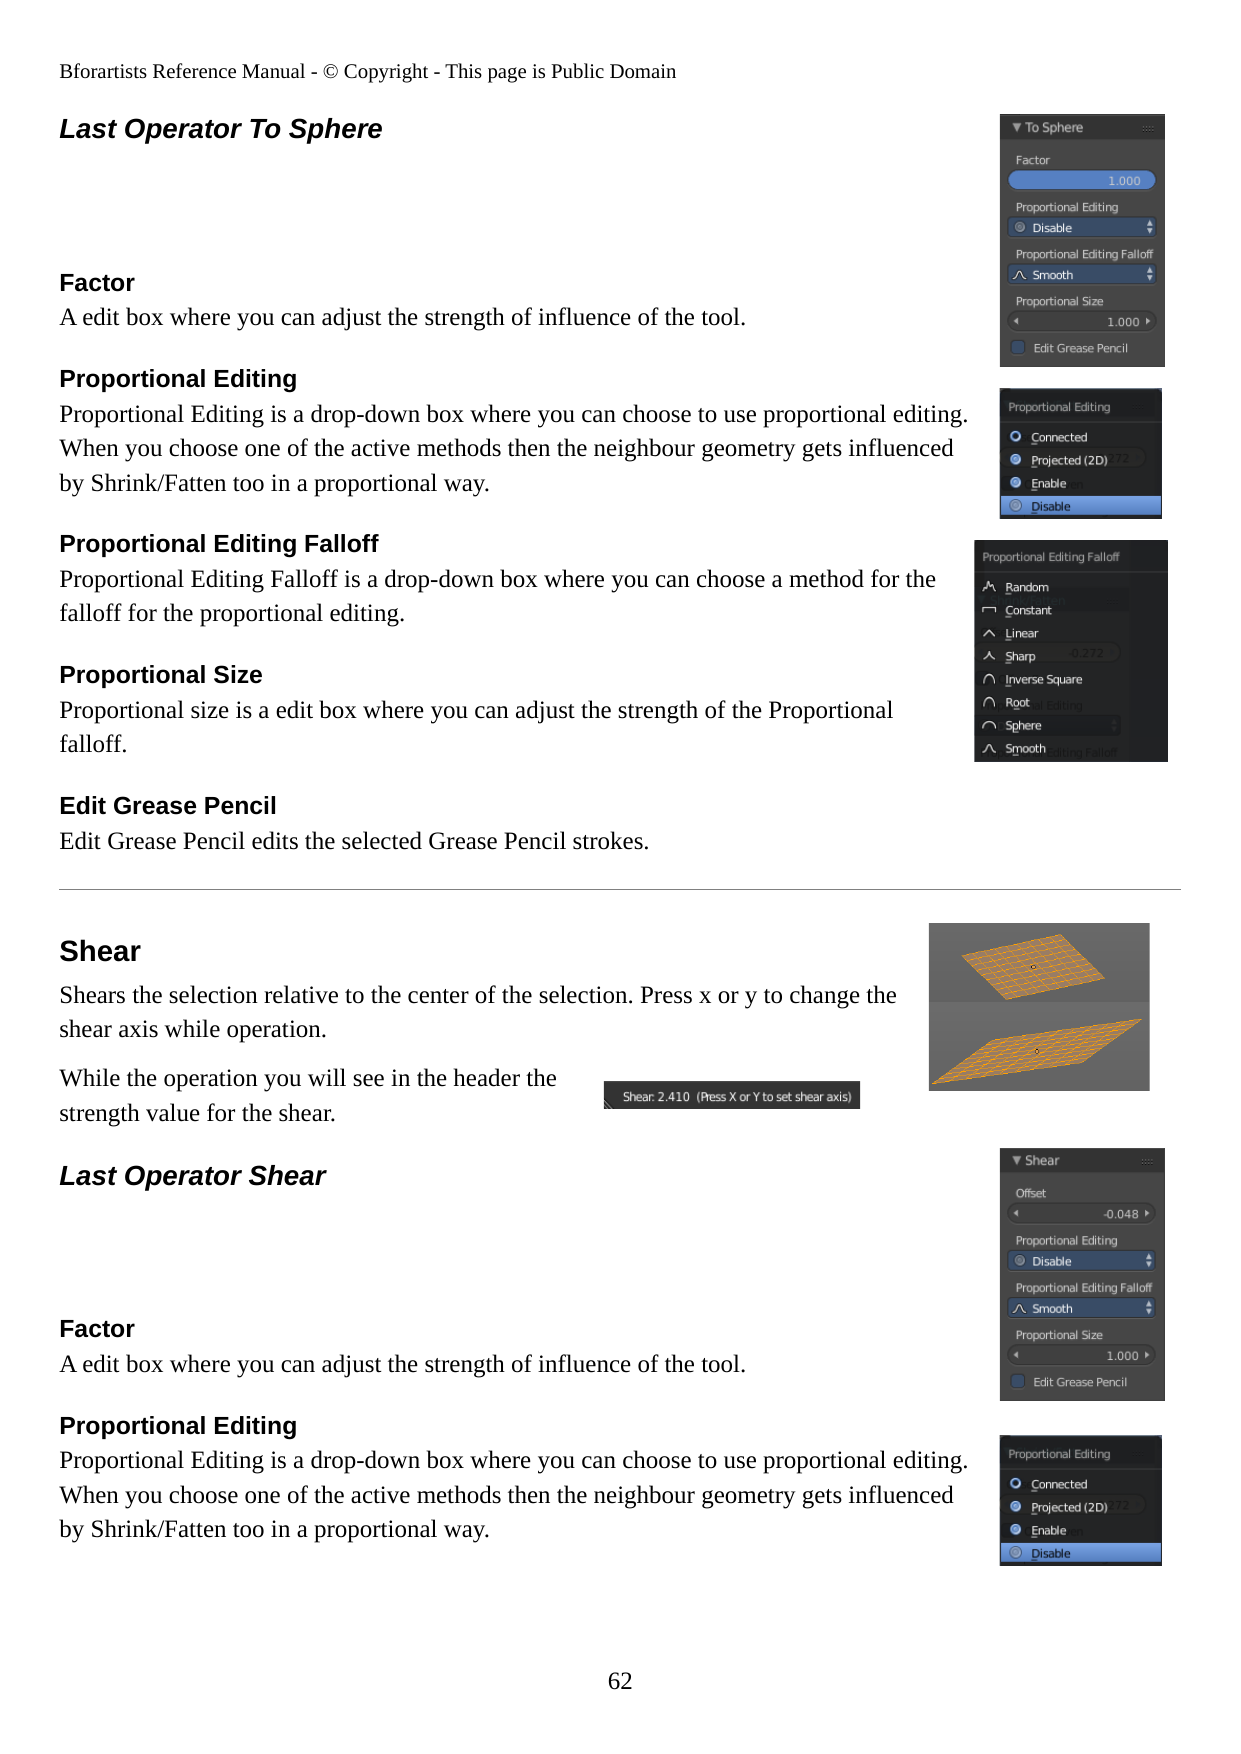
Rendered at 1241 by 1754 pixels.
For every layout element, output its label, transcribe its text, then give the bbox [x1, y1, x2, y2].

text A edit box where you can adjust the strength of influence of the tool. [59, 1349, 999, 1378]
text Proportional Editing Falloff is a drop-down box where you can choose a method for the falloff for the proportional editing. [59, 564, 974, 627]
subtitle Proportional Editing [59, 364, 1181, 392]
text Proportional Editing is a drop-down box where you can choose to use proportional editing. When you choose one of the active methods then the neighbour geometry gets influenced by Shrink/Fatten too in a proportional way. [59, 399, 999, 496]
subtitle Factor [59, 1314, 999, 1343]
subtitle [1150, 933, 1181, 967]
picture [999, 1148, 1165, 1401]
subtitle [1165, 1314, 1181, 1343]
subtitle Factor [59, 268, 999, 296]
picture [999, 388, 1162, 519]
subtitle [1168, 660, 1181, 689]
subtitle Proportional Size [59, 660, 974, 689]
text Proportional Editing is a drop-down box where you can choose to use proportional editing. When you choose one of the active methods then the neighbour geometry gets influenced by Shrink/Fatten too in a proportional way. [59, 1446, 999, 1543]
subtitle Edit Grease Pencil [59, 791, 1181, 819]
subtitle Proportional Editing [59, 1411, 1181, 1439]
subtitle Last Operator To Sphere [59, 113, 1181, 144]
subtitle Last Operator Shear [59, 1159, 999, 1191]
subtitle Shear [59, 933, 928, 967]
text Shears the selection relative to the center of the selection. Press x or y to change the shear axis while operation. [59, 980, 928, 1043]
picture [999, 114, 1165, 367]
subtitle Proportional Editing Falloff [59, 529, 1181, 558]
text A edit box where you can adjust the strength of influence of the tool. [59, 302, 999, 331]
picture [999, 1435, 1162, 1566]
picture [603, 1081, 861, 1109]
subtitle [1165, 268, 1181, 296]
text Proportional size is a edit box where you can adjust the strength of the Proportional falloff. [59, 695, 974, 758]
picture [974, 540, 1168, 762]
picture [928, 923, 1150, 1091]
subtitle [1165, 1159, 1181, 1191]
text While the operation you will see in the header the strength value for the shear. [59, 1063, 1181, 1127]
text Edit Grease Pencil edits the selected Grease Pencil strokes. [59, 826, 1181, 854]
